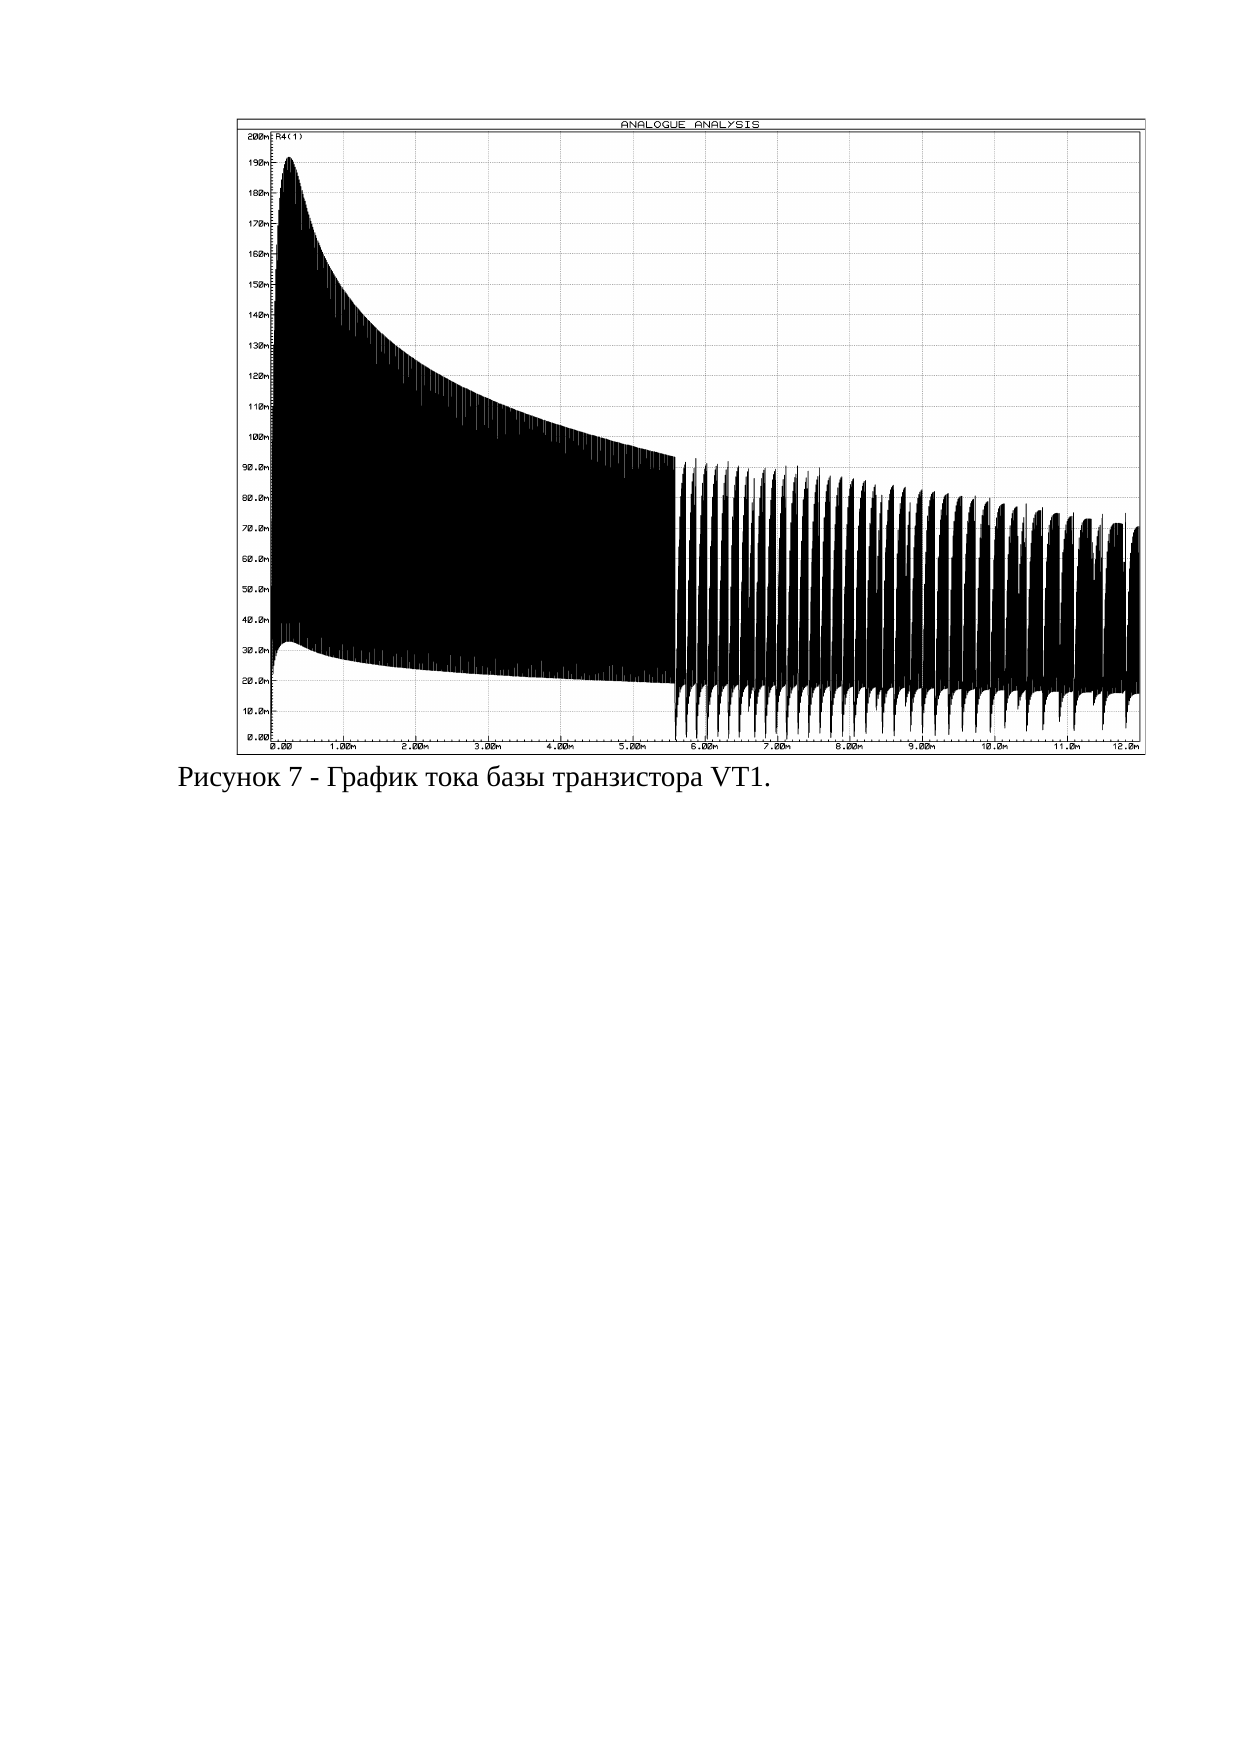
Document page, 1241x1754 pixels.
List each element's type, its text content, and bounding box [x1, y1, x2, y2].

text Рисунок 7 - График тока базы транзистора VT1. [177, 118, 1152, 793]
picture [236, 118, 1146, 755]
